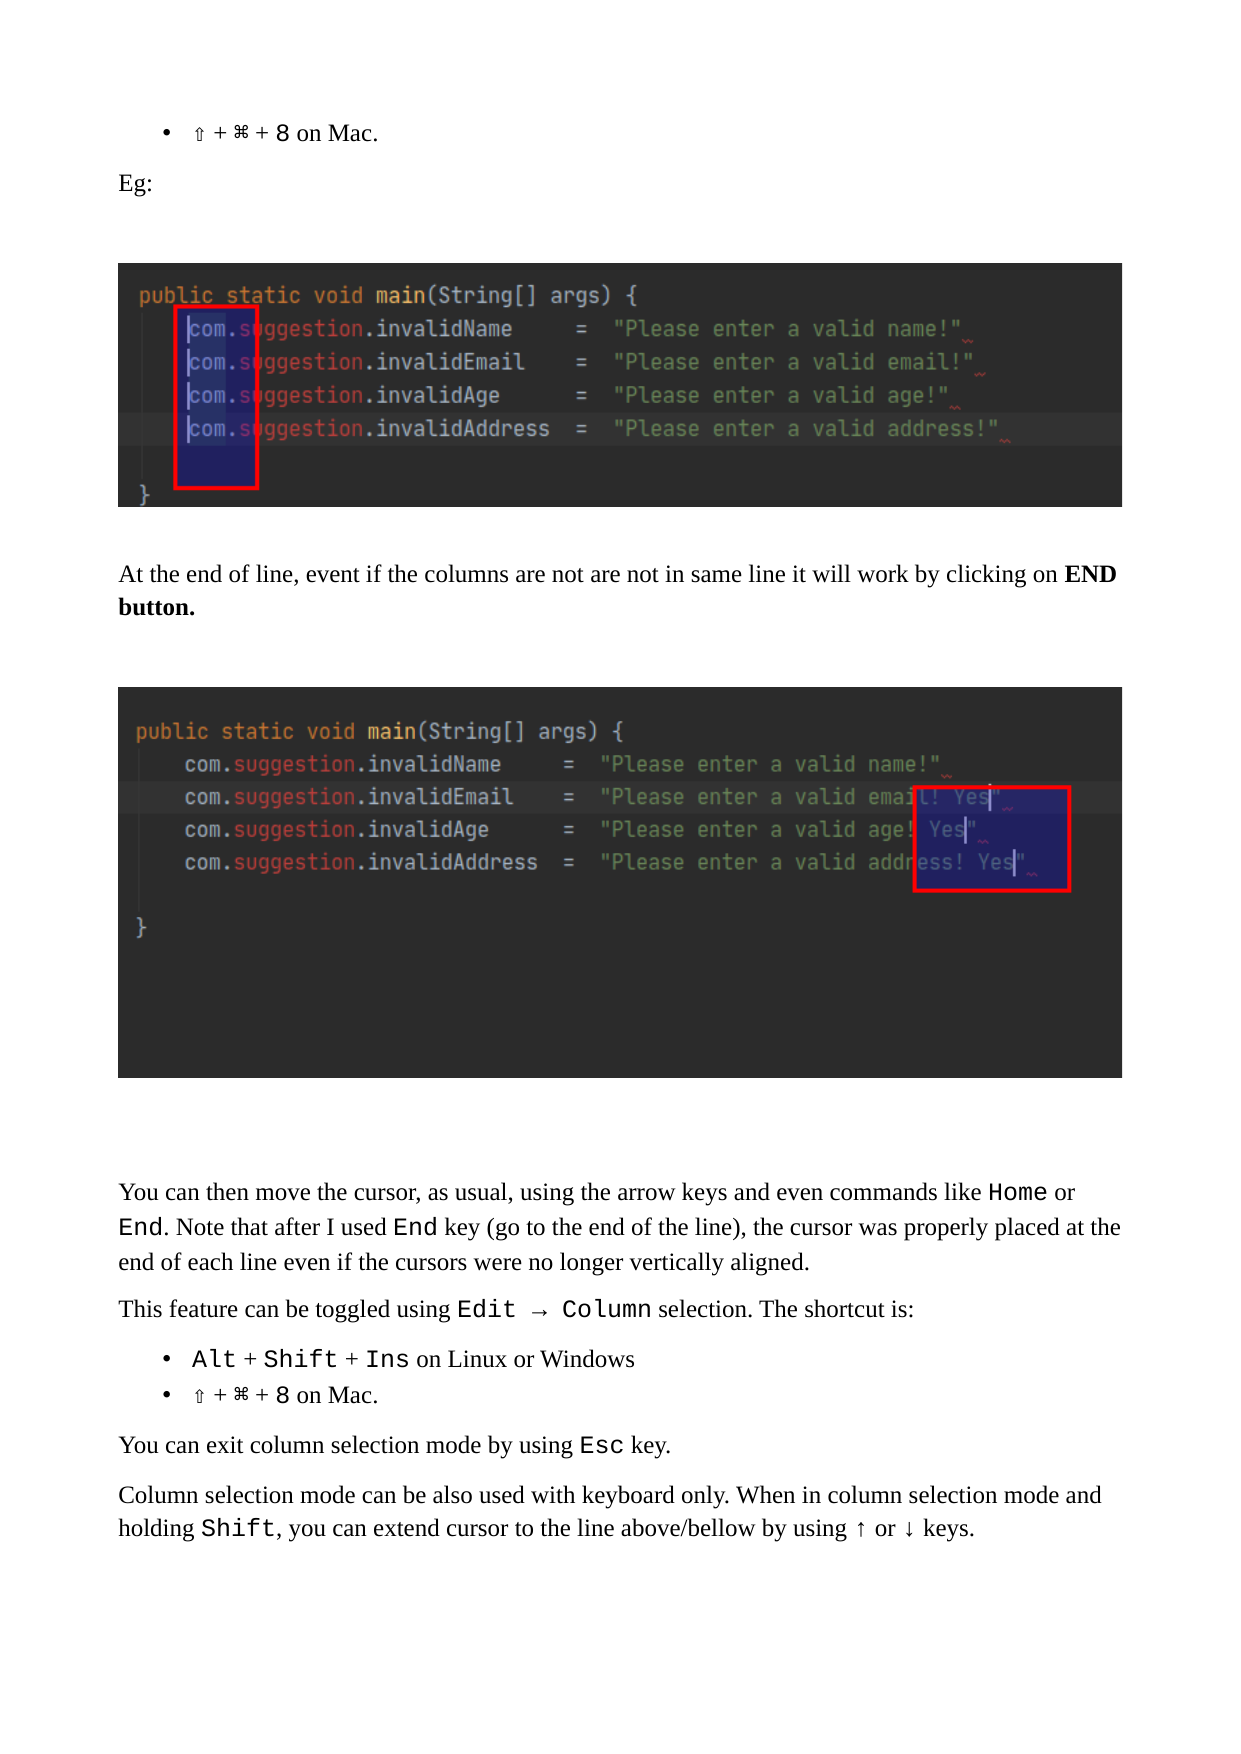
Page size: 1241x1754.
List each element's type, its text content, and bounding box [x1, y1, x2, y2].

list Alt + Shift + Ins on Linux or Windows [162, 1344, 1122, 1375]
picture [118, 687, 1123, 1078]
text Eg: [118, 168, 1122, 197]
picture [118, 263, 1123, 507]
list ⇧ + ⌘ + 8 on Mac. [162, 118, 1122, 149]
text You can exit column selection mode by using Esc key. [118, 1430, 1122, 1461]
text This feature can be toggled using Edit → Column selection. The shortcut is: [118, 1294, 1122, 1325]
text At the end of line, event if the columns are not are not in same line it will work by clicking on END button. [118, 559, 1122, 621]
text Column selection mode can be also used with keyboard only. When in column selection mode and holding Shift, you can extend cursor to the line above/bellow by using ↑ or ↓ keys. [118, 1480, 1122, 1544]
text You can then move the cursor, as usual, using the arrow keys and even commands like Home or End. Note that after I used End key (go to the end of the line), the cursor was properly placed at the end of each line even if the cursors were no longer vertically aligned. [118, 1177, 1122, 1276]
list ⇧ + ⌘ + 8 on Mac. [162, 1380, 1122, 1411]
